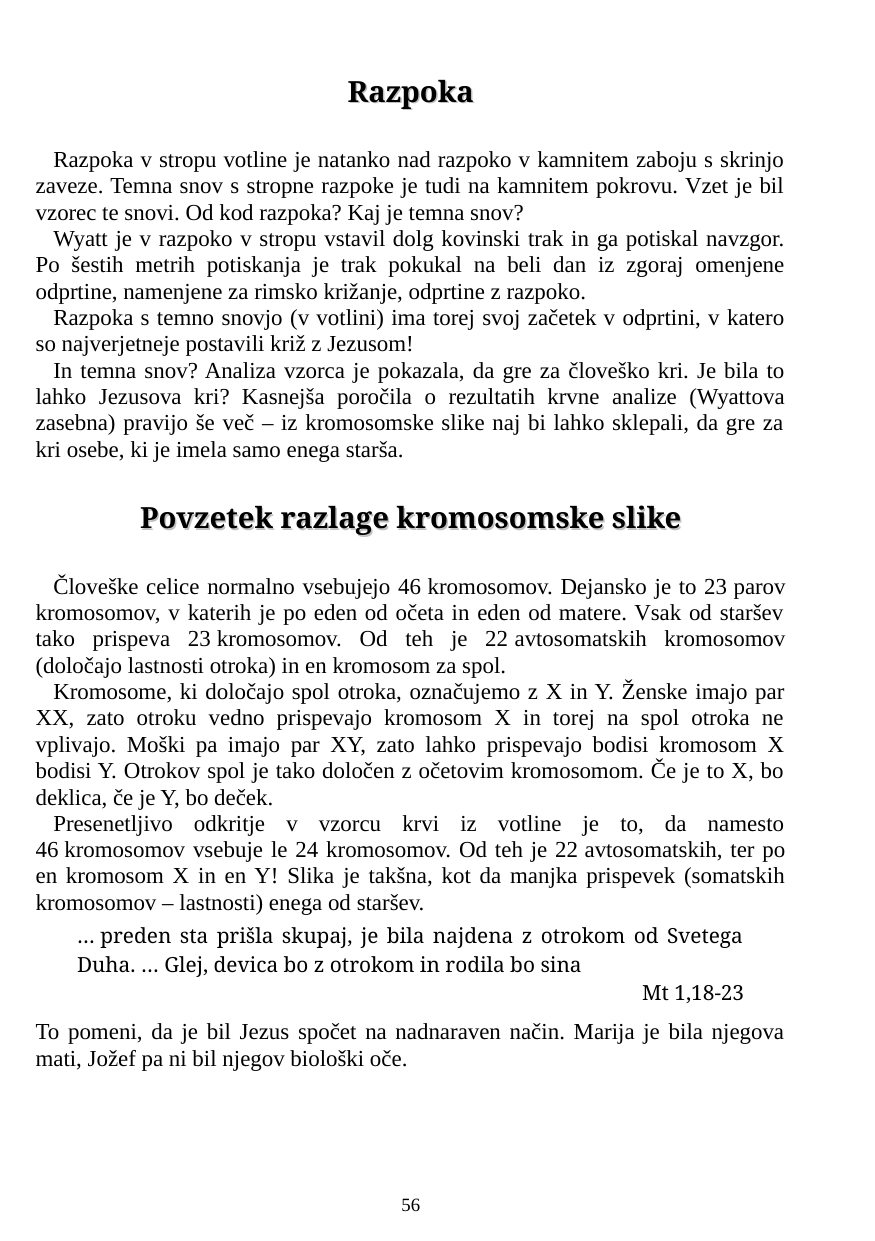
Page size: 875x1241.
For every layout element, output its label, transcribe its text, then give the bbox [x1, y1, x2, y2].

text Wyatt je v razpoko v stropu vstavil dolg kovinski trak in ga potiskal navzgor. Po šestih metrih potiskanja je trak pokukal na beli dan iz zgoraj omenjene odprtine, namenjene za rimsko križanje, odprtine z razpoko. [35, 225, 786, 304]
text To pomeni, da je bil Jezus spočet na nadnaraven način. Marija je bila njegova mati, Jožef pa ni bil njegov biološki oče. [35, 1018, 786, 1071]
text Človeške celice normalno vsebujejo 46 kromosomov. Dejansko je to 23 parov kromosomov, v katerih je po eden od očeta in eden od matere. Vsak od staršev tako prispeva 23 kromosomov. Od teh je 22 avtosomatskih kromosomov (določajo lastnosti otroka) in en kromosom za spol. [35, 573, 786, 678]
subtitle Povzetek razlage kromosomske slike [35, 498, 786, 537]
subtitle Razpoka [35, 71, 786, 111]
text … preden sta prišla skupaj, je bila najdena z otrokom od Svetega Duha. … Glej, devica bo z otrokom in rodila bo sina Mt 1,18-23 [77, 921, 744, 1007]
text Kromosome, ki določajo spol otroka, označujemo z X in Y. Ženske imajo par XX, zato otroku vedno prispevajo kromosom X in torej na spol otroka ne vplivajo. Moški pa imajo par XY, zato lahko prispevajo bodisi kromosom X bodisi Y. Otrokov spol je tako določen z očetovim kromosomom. Če je to X, bo deklica, če je Y, bo deček. [35, 678, 786, 810]
text Presenetljivo odkritje v vzorcu krvi iz votline je to, da namesto 46 kromosomov vsebuje le 24 kromosomov. Od teh je 22 avtosomatskih, ter po en kromosom X in en Y! Slika je takšna, kot da manjka prispevek (somatskih kromosomov – lastnosti) enega od staršev. [35, 810, 786, 915]
text Razpoka s temno snovjo (v votlini) ima torej svoj začetek v odprtini, v katero so najverjetneje postavili križ z Jezusom! [35, 304, 786, 357]
text Razpoka v stropu votline je natanko nad razpoko v kamnitem zaboju s skrinjo zaveze. Temna snov s stropne razpoke je tudi na kamnitem pokrovu. Vzet je bil vzorec te snovi. Od kod razpoka? Kaj je temna snov? [35, 146, 786, 225]
text In temna snov? Analiza vzorca je pokazala, da gre za človeško kri. Je bila to lahko Jezusova kri? Kasnejša poročila o rezultatih krvne analize (Wyattova zasebna) pravijo še več – iz kromosomske slike naj bi lahko sklepali, da gre za kri osebe, ki je imela samo enega starša. [35, 357, 786, 462]
